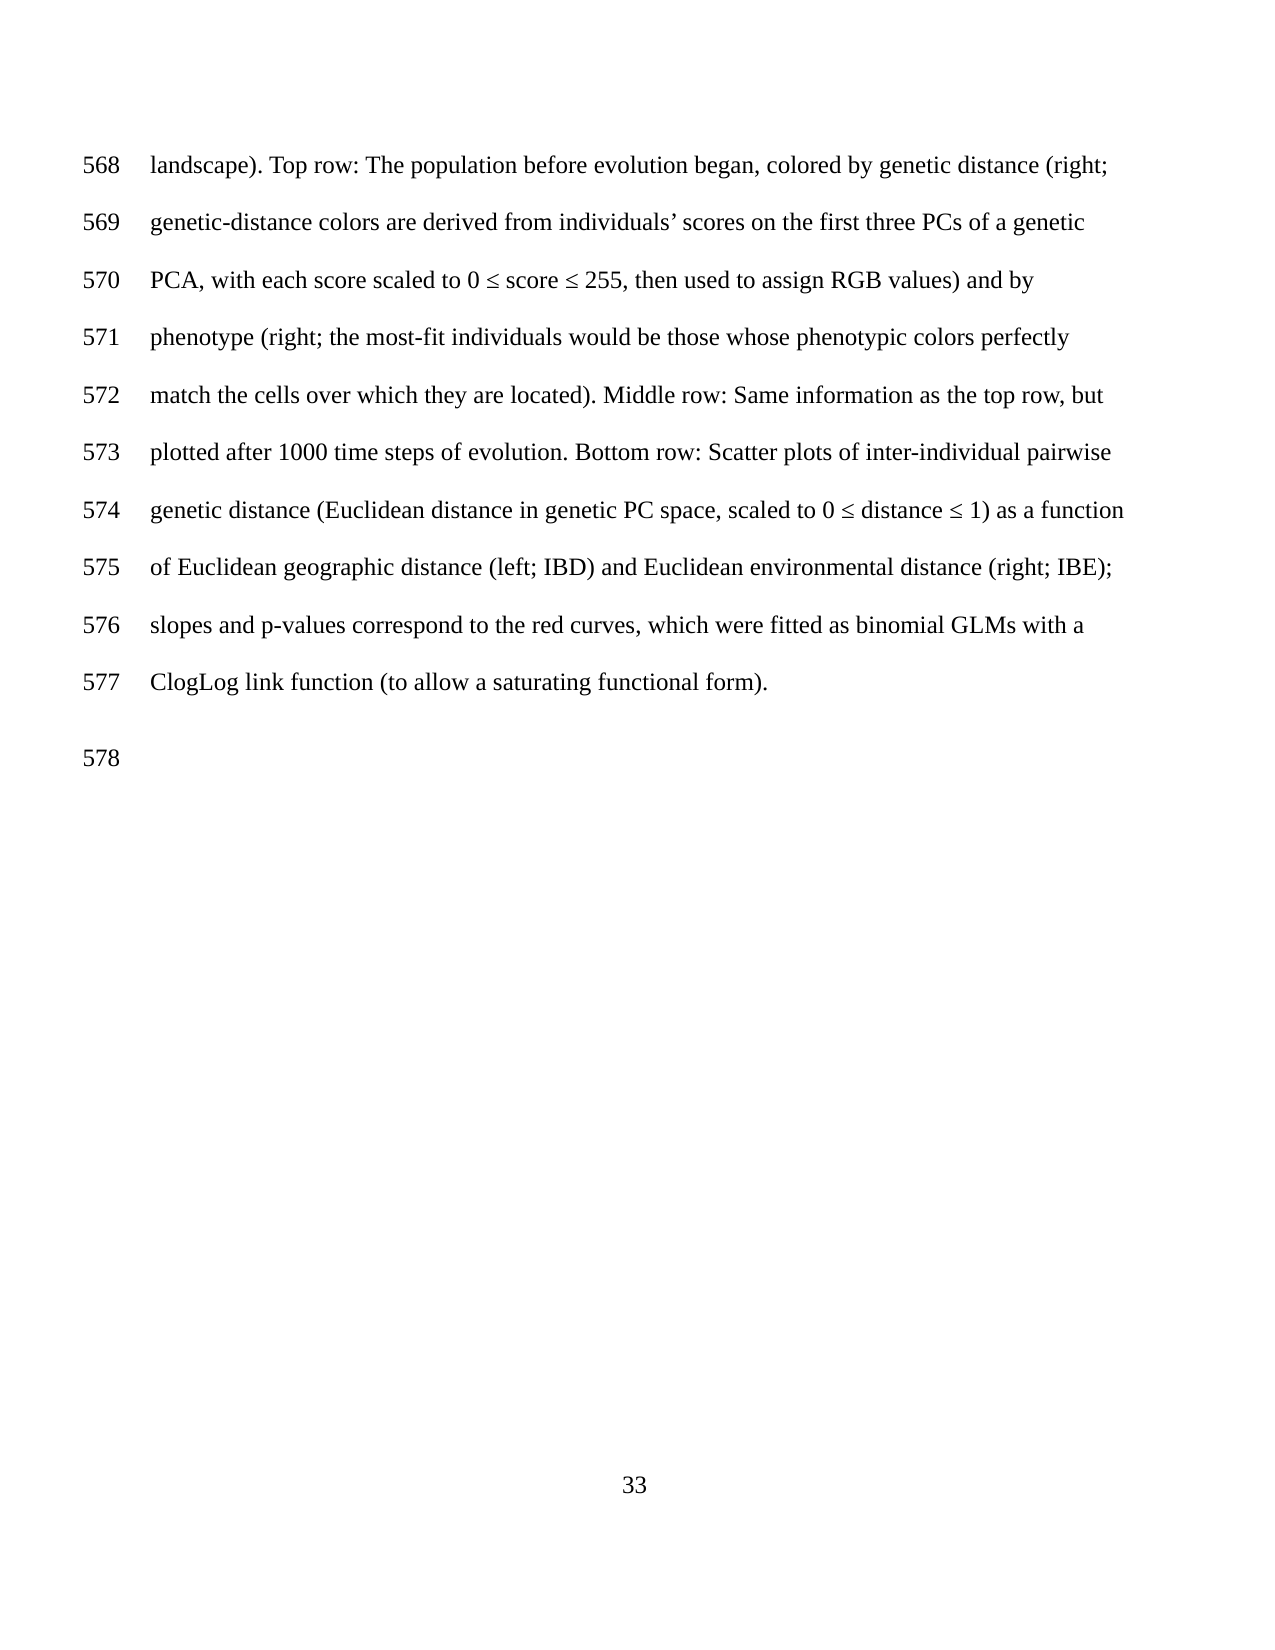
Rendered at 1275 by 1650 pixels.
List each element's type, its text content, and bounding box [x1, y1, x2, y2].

text landscape). Top row: The population before evolution began, colored by genetic distance (right; genetic-distance colors are derived from individuals’ scores on the first three PCs of a genetic PCA, with each score scaled to 0 ≤ score ≤ 255, then used to assign RGB values) and by phenotype (right; the most-fit individuals would be those whose phenotypic colors perfectly match the cells over which they are located). Middle row: Same information as the top row, but plotted after 1000 time steps of evolution. Bottom row: Scatter plots of inter-individual pairwise genetic distance (Euclidean distance in genetic PC space, scaled to 0 ≤ distance ≤ 1) as a function of Euclidean geographic distance (left; IBD) and Euclidean environmental distance (right; IBE); slopes and p-values correspond to the red curves, which were fitted as binomial GLMs with a ClogLog link function (to allow a saturating functional form). [150, 150, 1125, 696]
